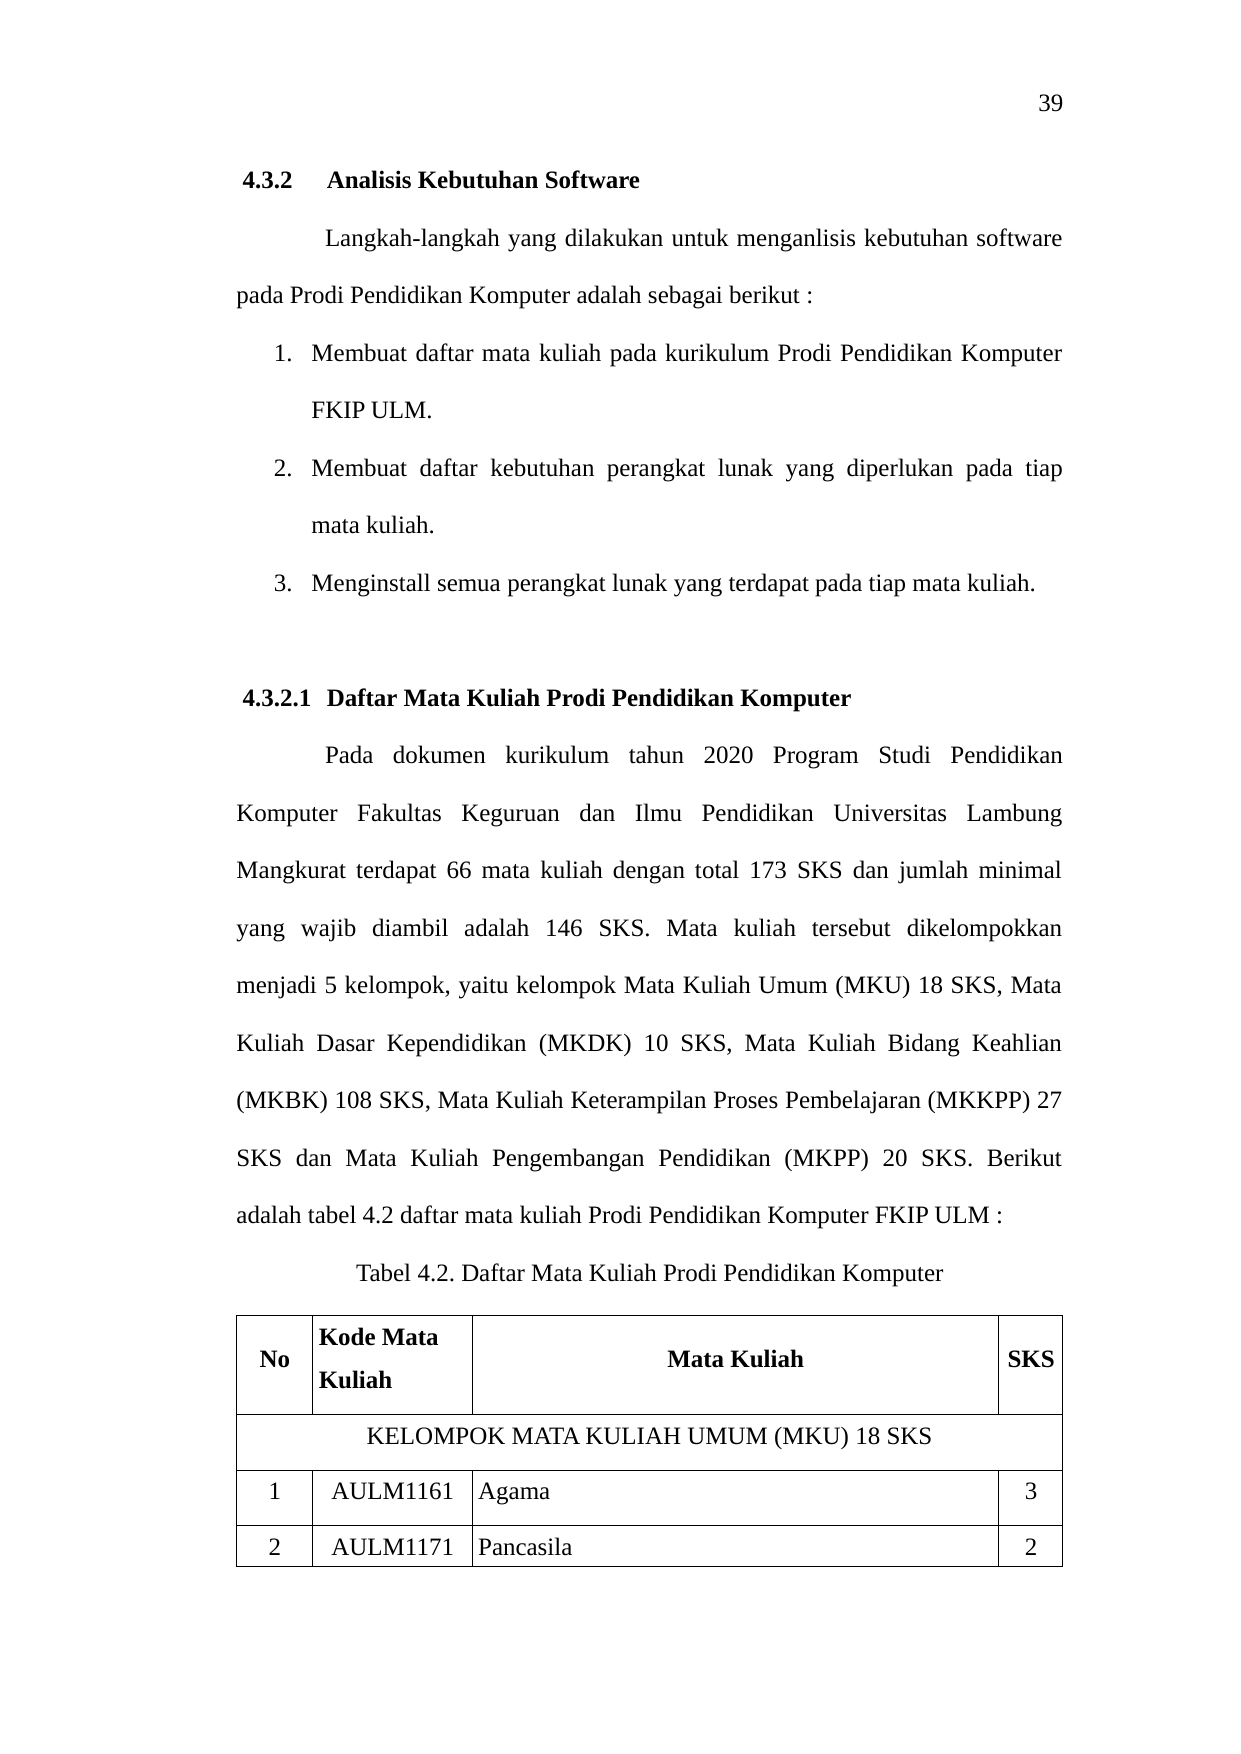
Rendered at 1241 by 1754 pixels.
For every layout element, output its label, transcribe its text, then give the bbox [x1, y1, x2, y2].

text Pada dokumen kurikulum tahun 2020 Program Studi Pendidikan Komputer Fakultas Keguruan dan Ilmu Pendidikan Universitas Lambung Mangkurat terdapat 66 mata kuliah dengan total 173 SKS dan jumlah minimal yang wajib diambil adalah 146 SKS. Mata kuliah tersebut dikelompokkan menjadi 5 kelompok, yaitu kelompok Mata Kuliah Umum (MKU) 18 SKS, Mata Kuliah Dasar Kependidikan (MKDK) 10 SKS, Mata Kuliah Bidang Keahlian (MKBK) 108 SKS, Mata Kuliah Keterampilan Proses Pembelajaran (MKKPP) 27 SKS dan Mata Kuliah Pengembangan Pendidikan (MKPP) 20 SKS. Berikut adalah tabel 4.2 daftar mata kuliah Prodi Pendidikan Komputer FKIP ULM : [236, 740, 1063, 1229]
table_header Mata Kuliah [473, 1316, 998, 1414]
list Menginstall semua perangkat lunak yang terdapat pada tiap mata kuliah. [274, 568, 1063, 597]
list Membuat daftar kebutuhan perangkat lunak yang diperlukan pada tiap mata kuliah. [274, 453, 1063, 539]
table_cell 2 [237, 1526, 312, 1566]
table_cell Pancasila [473, 1526, 998, 1566]
table_cell KELOMPOK MATA KULIAH UMUM (MKU) 18 SKS [237, 1415, 1062, 1469]
text Tabel 4.2. Daftar Mata Kuliah Prodi Pendidikan Komputer [236, 1258, 1063, 1287]
table_cell 2 [999, 1526, 1062, 1566]
table_header SKS [999, 1316, 1062, 1414]
table_cell AULM1171 [313, 1526, 472, 1566]
table_cell AULM1161 [313, 1471, 472, 1525]
text Langkah-langkah yang dilakukan untuk menganlisis kebutuhan software pada Prodi Pendidikan Komputer adalah sebagai berikut : [236, 223, 1063, 309]
table_header No [237, 1316, 312, 1414]
subtitle Analisis Kebutuhan Software [236, 165, 1063, 194]
table_cell Agama [473, 1471, 998, 1525]
subtitle Daftar Mata Kuliah Prodi Pendidikan Komputer [236, 683, 1063, 712]
table_cell 1 [237, 1471, 312, 1525]
list Membuat daftar mata kuliah pada kurikulum Prodi Pendidikan Komputer FKIP ULM. [274, 338, 1063, 424]
table_cell 3 [999, 1471, 1062, 1525]
table_header Kode Mata Kuliah [313, 1316, 472, 1414]
